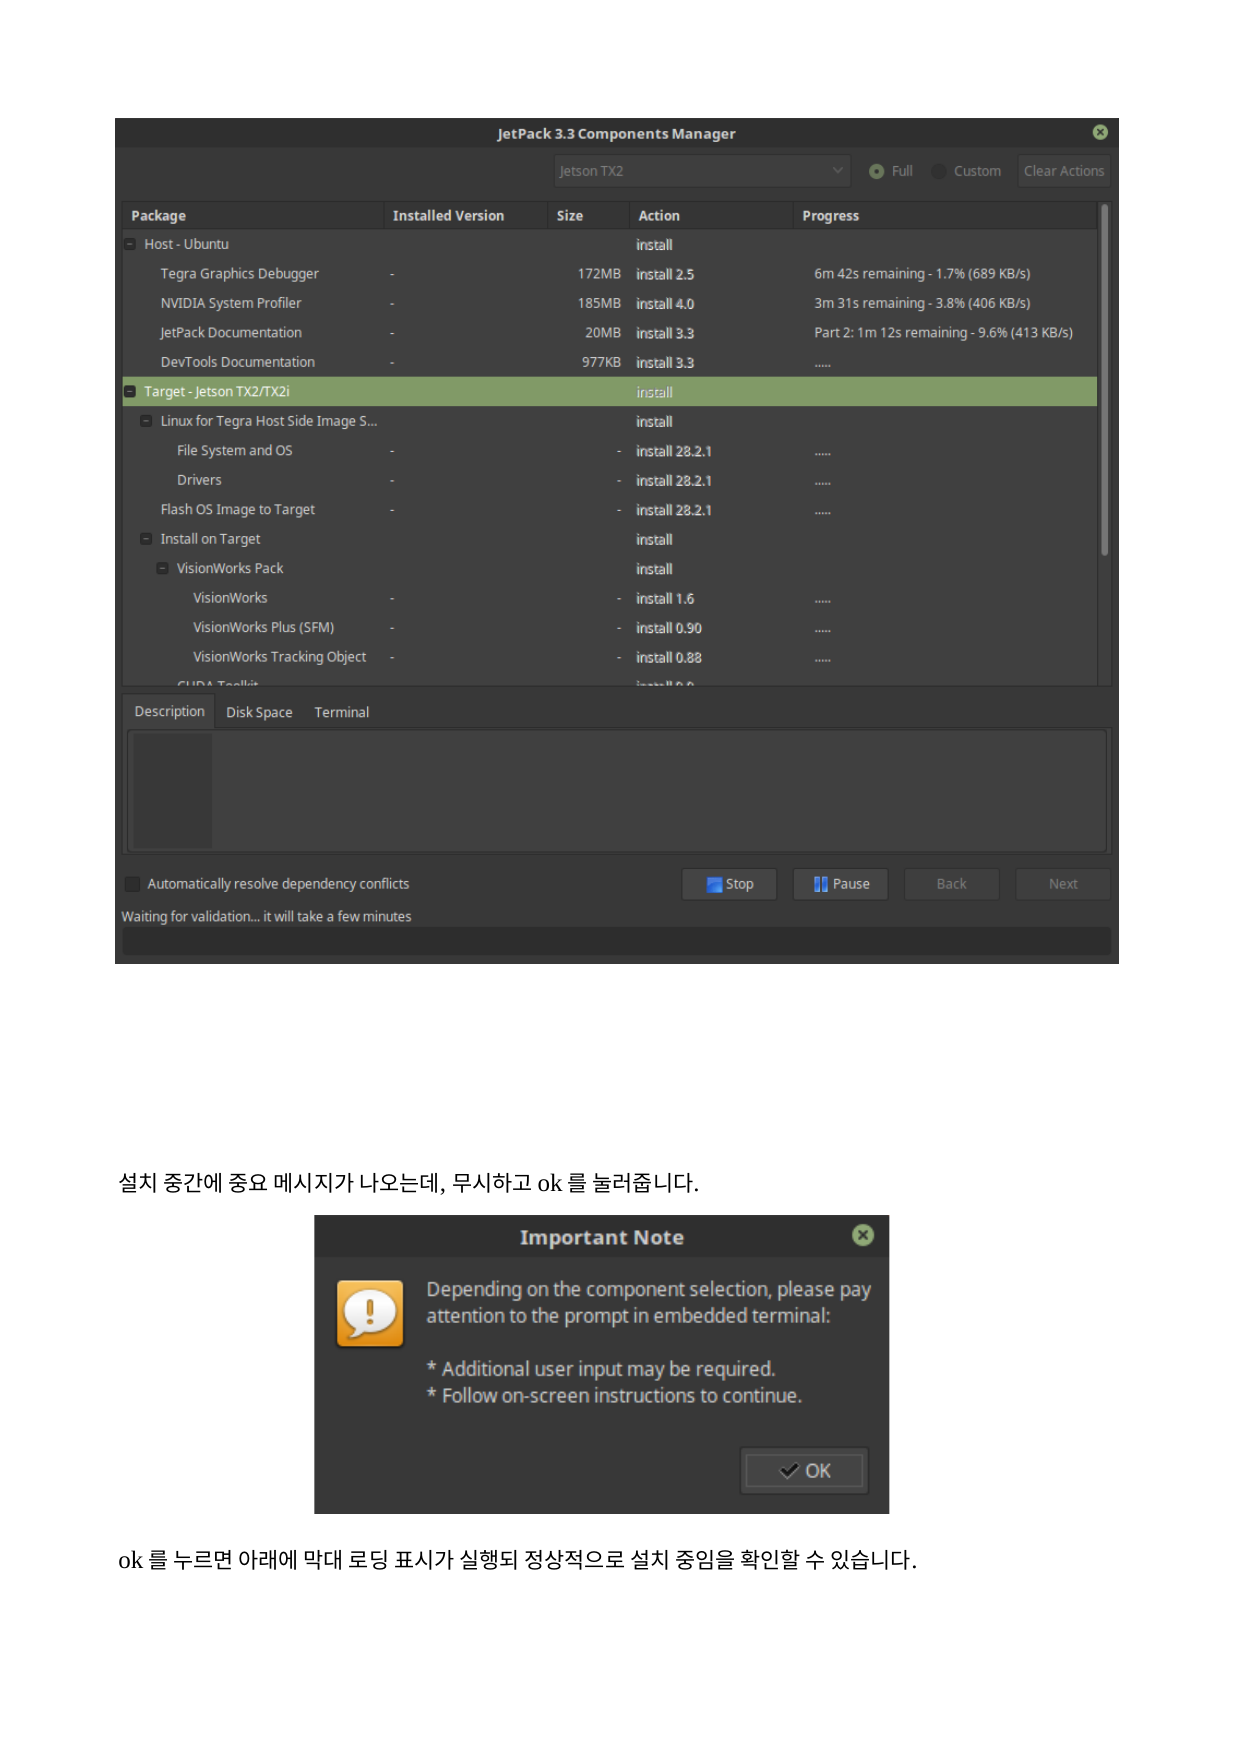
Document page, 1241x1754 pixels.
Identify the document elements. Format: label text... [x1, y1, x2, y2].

text 설치 중간에 중요 메시지가 나오는데, 무시하고 ok를 눌러줍니다. [118, 1166, 1122, 1198]
picture [314, 1215, 890, 1514]
text ok를 누르면 아래에 막대 로딩 표시가 실행되 정상적으로 설치 중임을 확인할 수 있습니다. [118, 1543, 1122, 1574]
picture [115, 118, 1119, 964]
